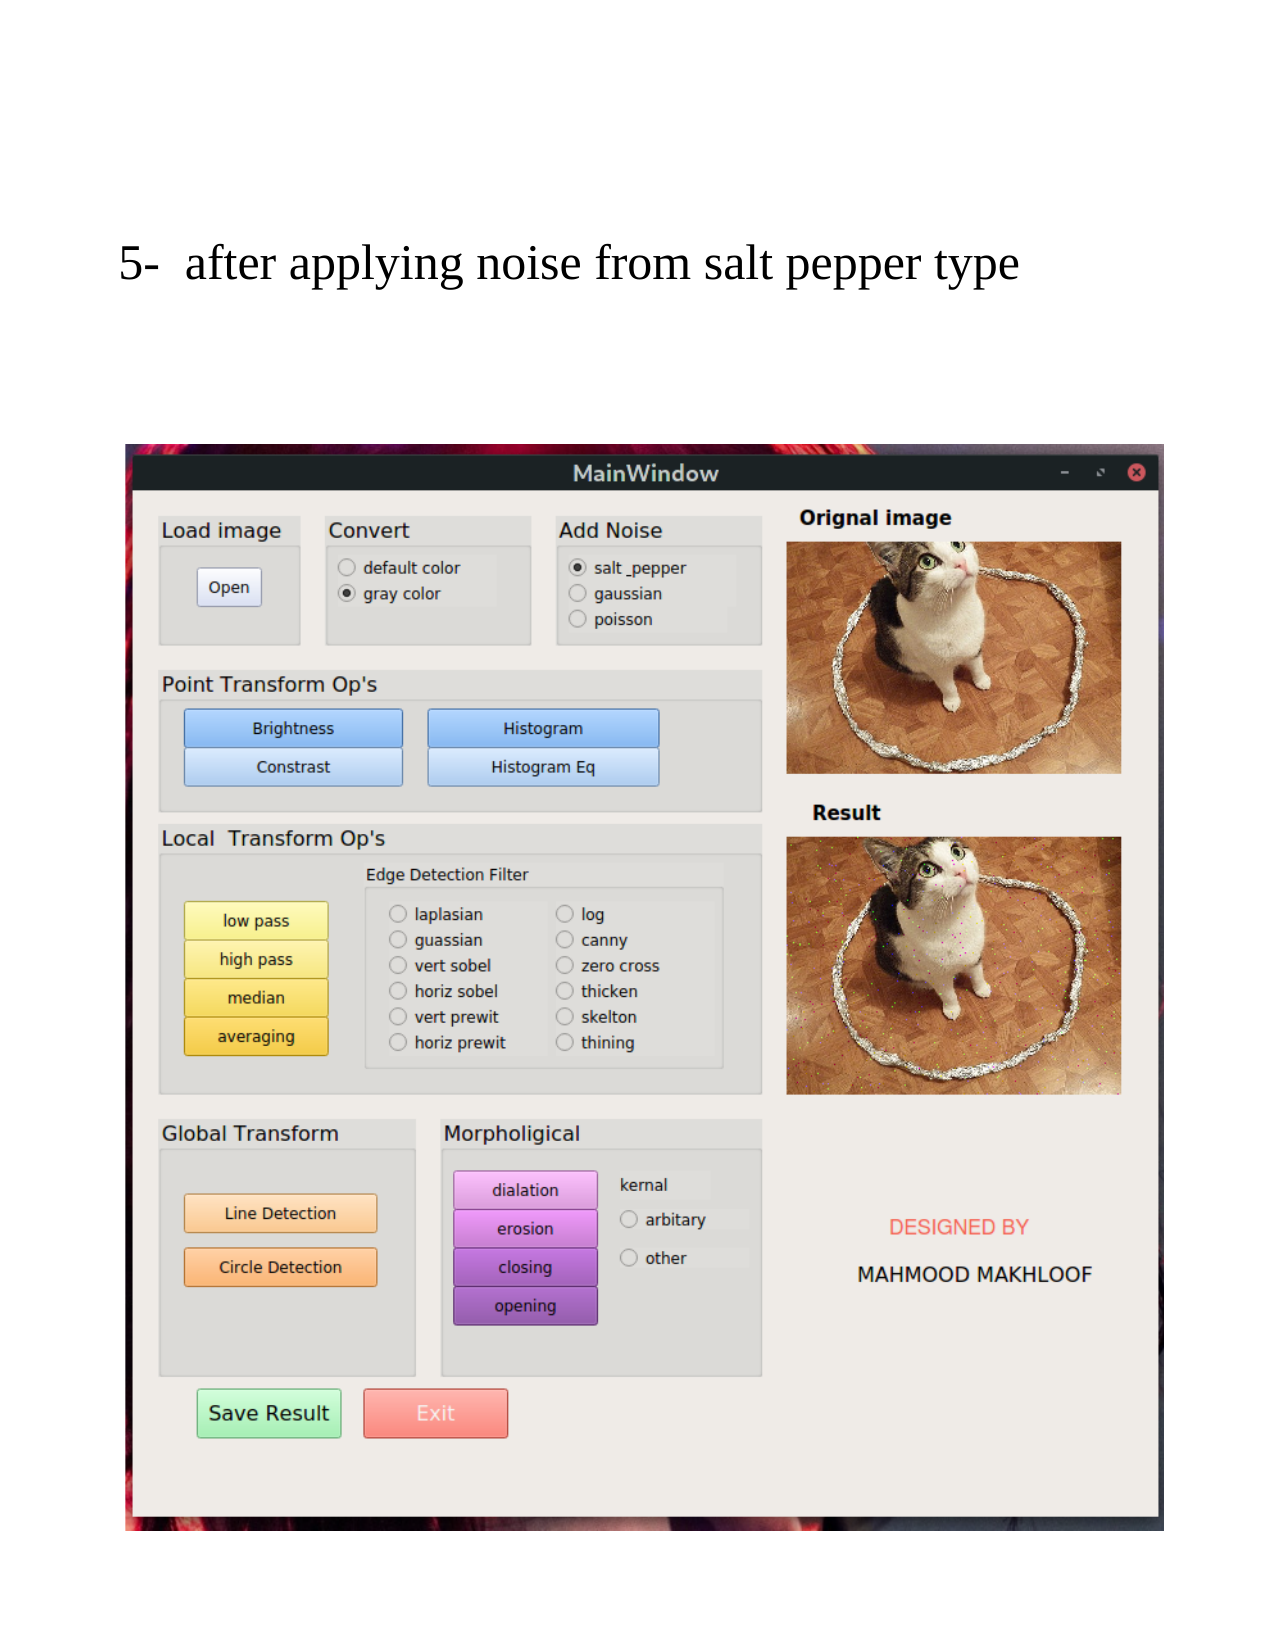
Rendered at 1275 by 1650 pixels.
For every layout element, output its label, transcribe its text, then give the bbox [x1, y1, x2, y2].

picture [125, 444, 1164, 1531]
text 5- after applying noise from salt pepper type [118, 233, 1157, 291]
